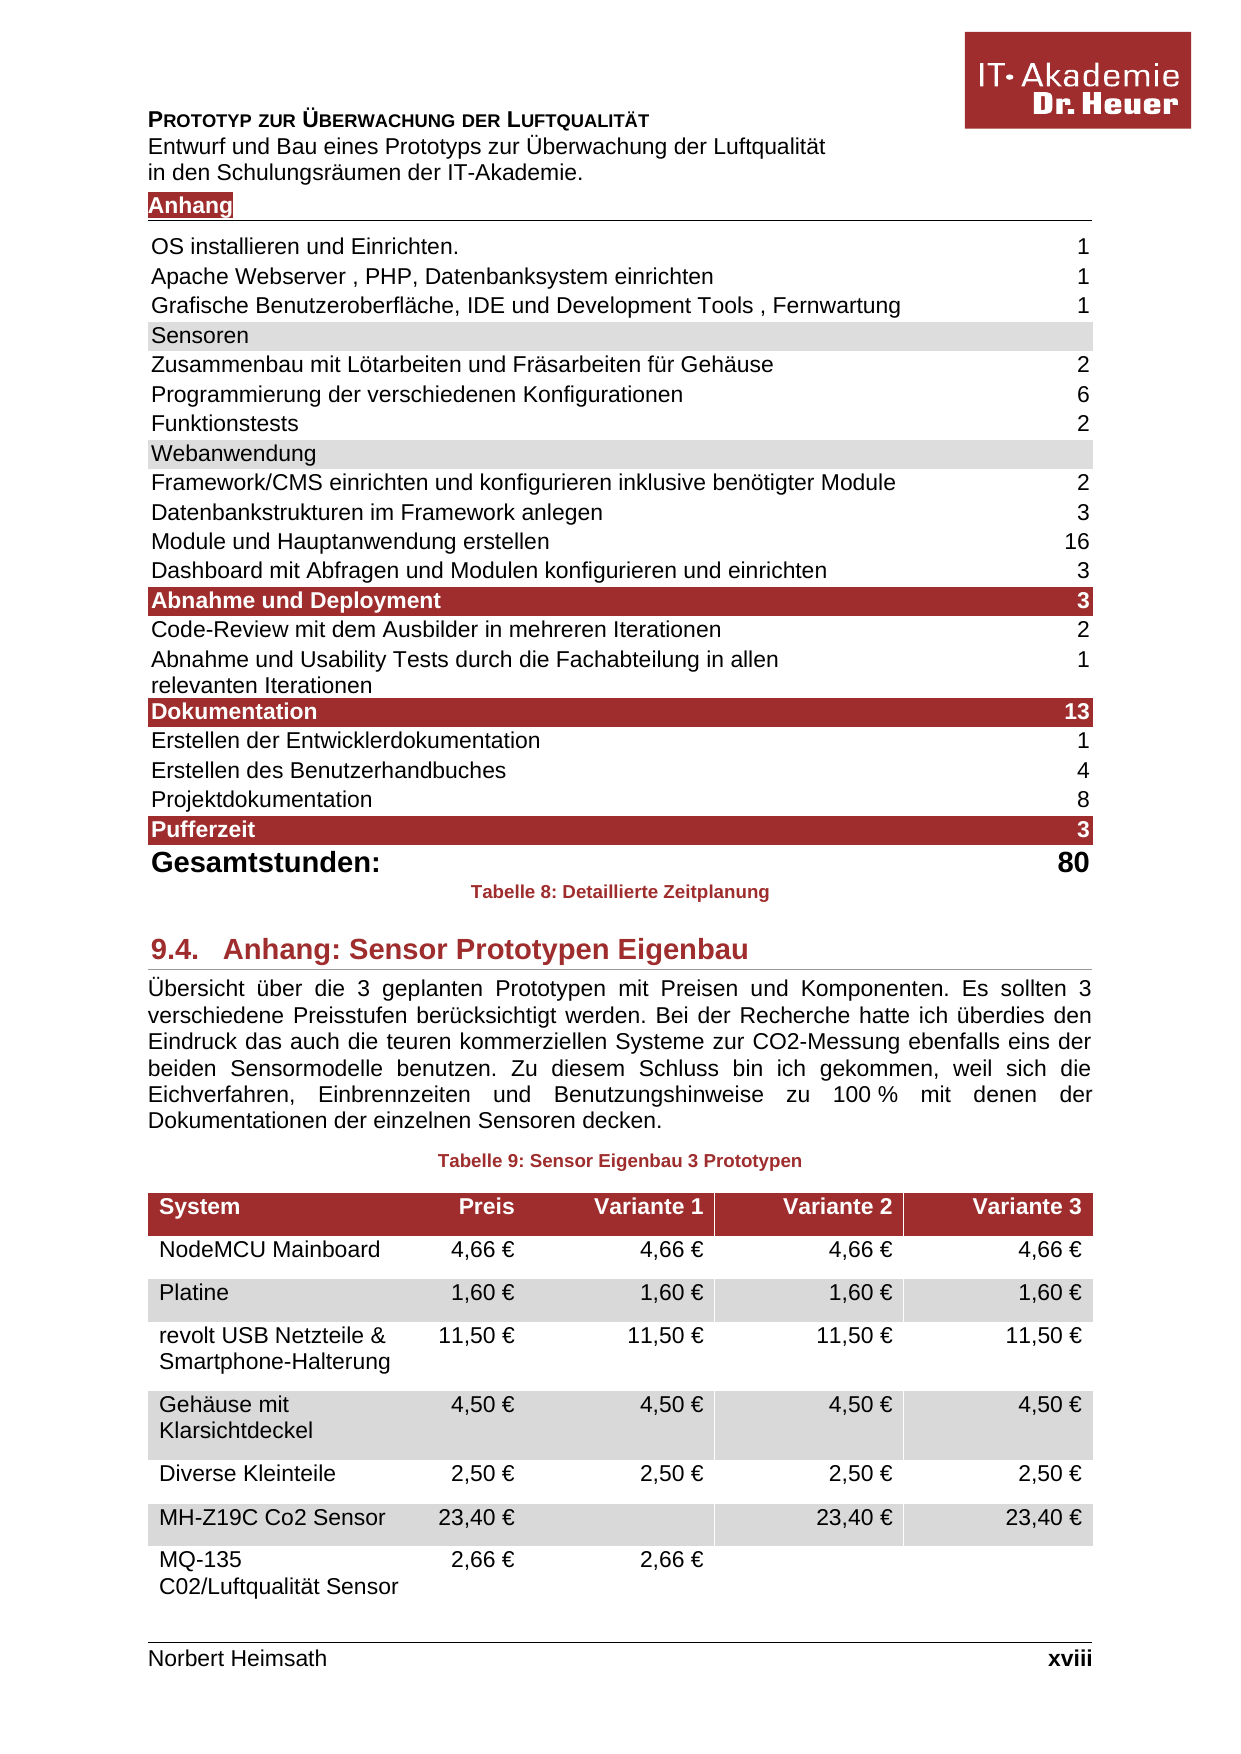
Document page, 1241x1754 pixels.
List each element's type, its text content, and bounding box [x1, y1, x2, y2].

text Tabelle 8: Detaillierte Zeitplanung [148, 881, 1092, 902]
table_cell Programmierung der verschiedenen Konfigurationen [148, 381, 1016, 410]
text Übersicht über die 3 geplanten Prototypen mit Preisen und Komponenten. Es sollten 3 verschiedene Preisstufen berücksichtigt werden. Bei der Recherche hatte ich überdies den Eindruck das auch die teuren kommerziellen Systeme zur CO2-Messung ebenfalls eins der beiden Sensormodelle benutzen. Zu diesem Schluss bin ich gekommen, weil sich die Eichverfahren, Einbrennzeiten und Benutzungshinweise zu 100 % mit denen der Dokumentationen der einzelnen Sensoren decken. [148, 975, 1092, 1133]
table_cell Code-Review mit dem Ausbilder in mehreren Iterationen [148, 616, 1016, 646]
table_cell 2 [1016, 616, 1093, 646]
table_cell 11,50 € [526, 1322, 714, 1391]
table_cell revolt USB Netzteile & Smartphone-Halterung [148, 1322, 413, 1391]
table_cell NodeMCU Mainboard [148, 1236, 413, 1279]
table_cell 3 [1016, 558, 1093, 587]
table_cell Erstellen des Benutzerhandbuches [148, 757, 1016, 786]
table_cell Zusammenbau mit Lötarbeiten und Fräsarbeiten für Gehäuse [148, 351, 1016, 381]
table_cell 2,50 € [526, 1460, 714, 1503]
table_cell [1016, 440, 1093, 469]
table_cell 4 [1016, 757, 1093, 786]
table_cell 11,50 € [904, 1322, 1093, 1391]
table_cell Abnahme und Usability Tests durch die Fachabteilung in allen relevanten Iterationen [148, 646, 1016, 698]
table_cell 4,50 € [904, 1391, 1093, 1460]
table_cell Sensoren [148, 322, 1016, 351]
table_cell Funktionstests [148, 410, 1016, 439]
table_cell 2,66 € [413, 1546, 526, 1616]
table_cell 11,50 € [715, 1322, 903, 1391]
table_cell 2 [1016, 469, 1093, 498]
table_cell Webanwendung [148, 440, 1016, 469]
table_header Variante 3 [904, 1193, 1093, 1236]
table_cell 13 [1016, 698, 1093, 727]
table_cell Grafische Benutzeroberfläche, IDE und Development Tools , Fernwartung [148, 292, 1016, 322]
table_cell Platine [148, 1279, 413, 1322]
table_cell 11,50 € [413, 1322, 526, 1391]
table_cell 2 [1016, 351, 1093, 381]
text Tabelle 9: Sensor Eigenbau 3 Prototypen [148, 1150, 1092, 1172]
table_cell 23,40 € [413, 1504, 526, 1546]
table_cell 1 [1016, 263, 1093, 292]
table_cell Pufferzeit [148, 816, 1016, 845]
table_cell MQ-135 C02/Luftqualität Sensor [148, 1546, 413, 1616]
table_cell 1,60 € [413, 1279, 526, 1322]
table_cell Diverse Kleinteile [148, 1460, 413, 1503]
table_cell Apache Webserver , PHP, Datenbanksystem einrichten [148, 263, 1016, 292]
table_cell MH-Z19C Co2 Sensor [148, 1504, 413, 1546]
table_cell OS installieren und Einrichten. [148, 233, 1016, 263]
table_cell 23,40 € [715, 1504, 903, 1546]
table_cell 1 [1016, 646, 1093, 698]
table_cell 3 [1016, 499, 1093, 528]
table_cell 1,60 € [904, 1279, 1093, 1322]
table_cell Datenbankstrukturen im Framework anlegen [148, 499, 1016, 528]
table_cell 2,50 € [715, 1460, 903, 1503]
table_header Variante 1 [526, 1193, 714, 1236]
table_cell 8 [1016, 786, 1093, 816]
table_cell 4,50 € [526, 1391, 714, 1460]
table_cell Gehäuse mit Klarsichtdeckel [148, 1391, 413, 1460]
table_cell 2,66 € [526, 1546, 714, 1616]
table_cell 4,66 € [526, 1236, 714, 1279]
table_header Preis [413, 1193, 526, 1236]
table_cell Gesamtstunden: [148, 845, 1016, 881]
table_cell Framework/CMS einrichten und konfigurieren inklusive benötigter Module [148, 469, 1016, 498]
table_cell Module und Hauptanwendung erstellen [148, 528, 1016, 557]
table_cell 2 [1016, 410, 1093, 439]
table_cell [715, 1546, 903, 1616]
table_cell [904, 1546, 1093, 1616]
table_cell 1 [1016, 292, 1093, 322]
table_cell 4,50 € [715, 1391, 903, 1460]
table_cell 2,50 € [904, 1460, 1093, 1503]
table_header Variante 2 [715, 1193, 903, 1236]
table_cell 4,50 € [413, 1391, 526, 1460]
subtitle Anhang: Sensor Prototypen Eigenbau [148, 929, 1092, 969]
table_cell [1016, 322, 1093, 351]
table_cell [526, 1504, 714, 1546]
table_cell Abnahme und Deployment [148, 587, 1016, 616]
table_cell 6 [1016, 381, 1093, 410]
table_cell 1,60 € [526, 1279, 714, 1322]
table_cell Dokumentation [148, 698, 1016, 727]
table_cell 1,60 € [715, 1279, 903, 1322]
table_cell 3 [1016, 816, 1093, 845]
table_cell 4,66 € [904, 1236, 1093, 1279]
table_cell Erstellen der Entwicklerdokumentation [148, 727, 1016, 757]
table_cell Projektdokumentation [148, 786, 1016, 816]
table_cell 4,66 € [413, 1236, 526, 1279]
table_cell Dashboard mit Abfragen und Modulen konfigurieren und einrichten [148, 558, 1016, 587]
table_cell 1 [1016, 727, 1093, 757]
table_cell 3 [1016, 587, 1093, 616]
table_header System [148, 1193, 413, 1236]
table_cell 1 [1016, 233, 1093, 263]
table_cell 16 [1016, 528, 1093, 557]
table_cell 80 [1016, 845, 1093, 881]
table_cell 23,40 € [904, 1504, 1093, 1546]
table_cell 2,50 € [413, 1460, 526, 1503]
table_cell 4,66 € [715, 1236, 903, 1279]
